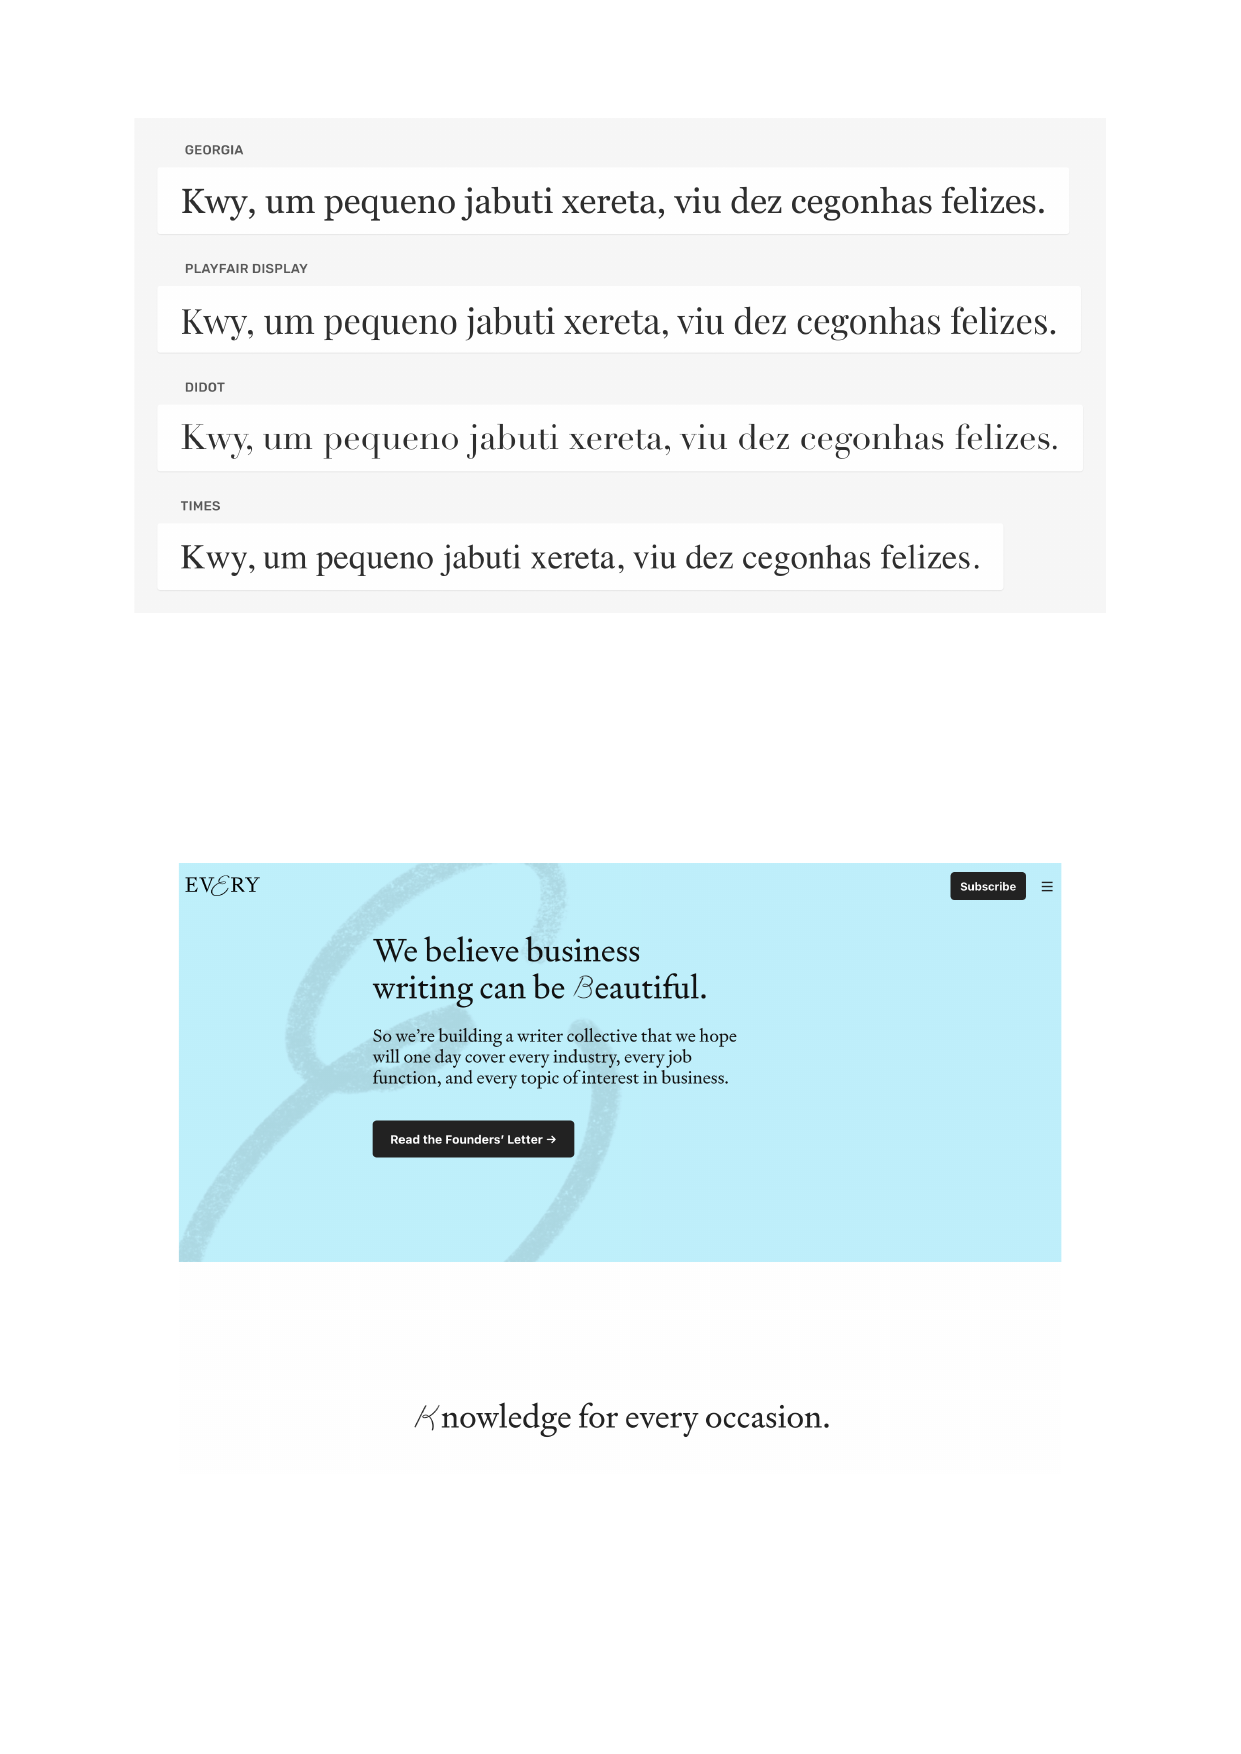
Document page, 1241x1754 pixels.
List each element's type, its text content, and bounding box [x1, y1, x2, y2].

text https://every.to/ [118, 1502, 1122, 1540]
picture [178, 863, 1062, 1474]
text OBS. Acima: Didot – diferença de contrate nas extremidades do caractere – ruim para ler um texto muito extenso == utilizar como Tĩtulo [118, 639, 1122, 714]
picture [134, 118, 1106, 613]
text Every utiliza serifadas nos títulos e corpo de texto, uma boa escolha para um site focado em escritores/leitores. [118, 751, 1122, 826]
